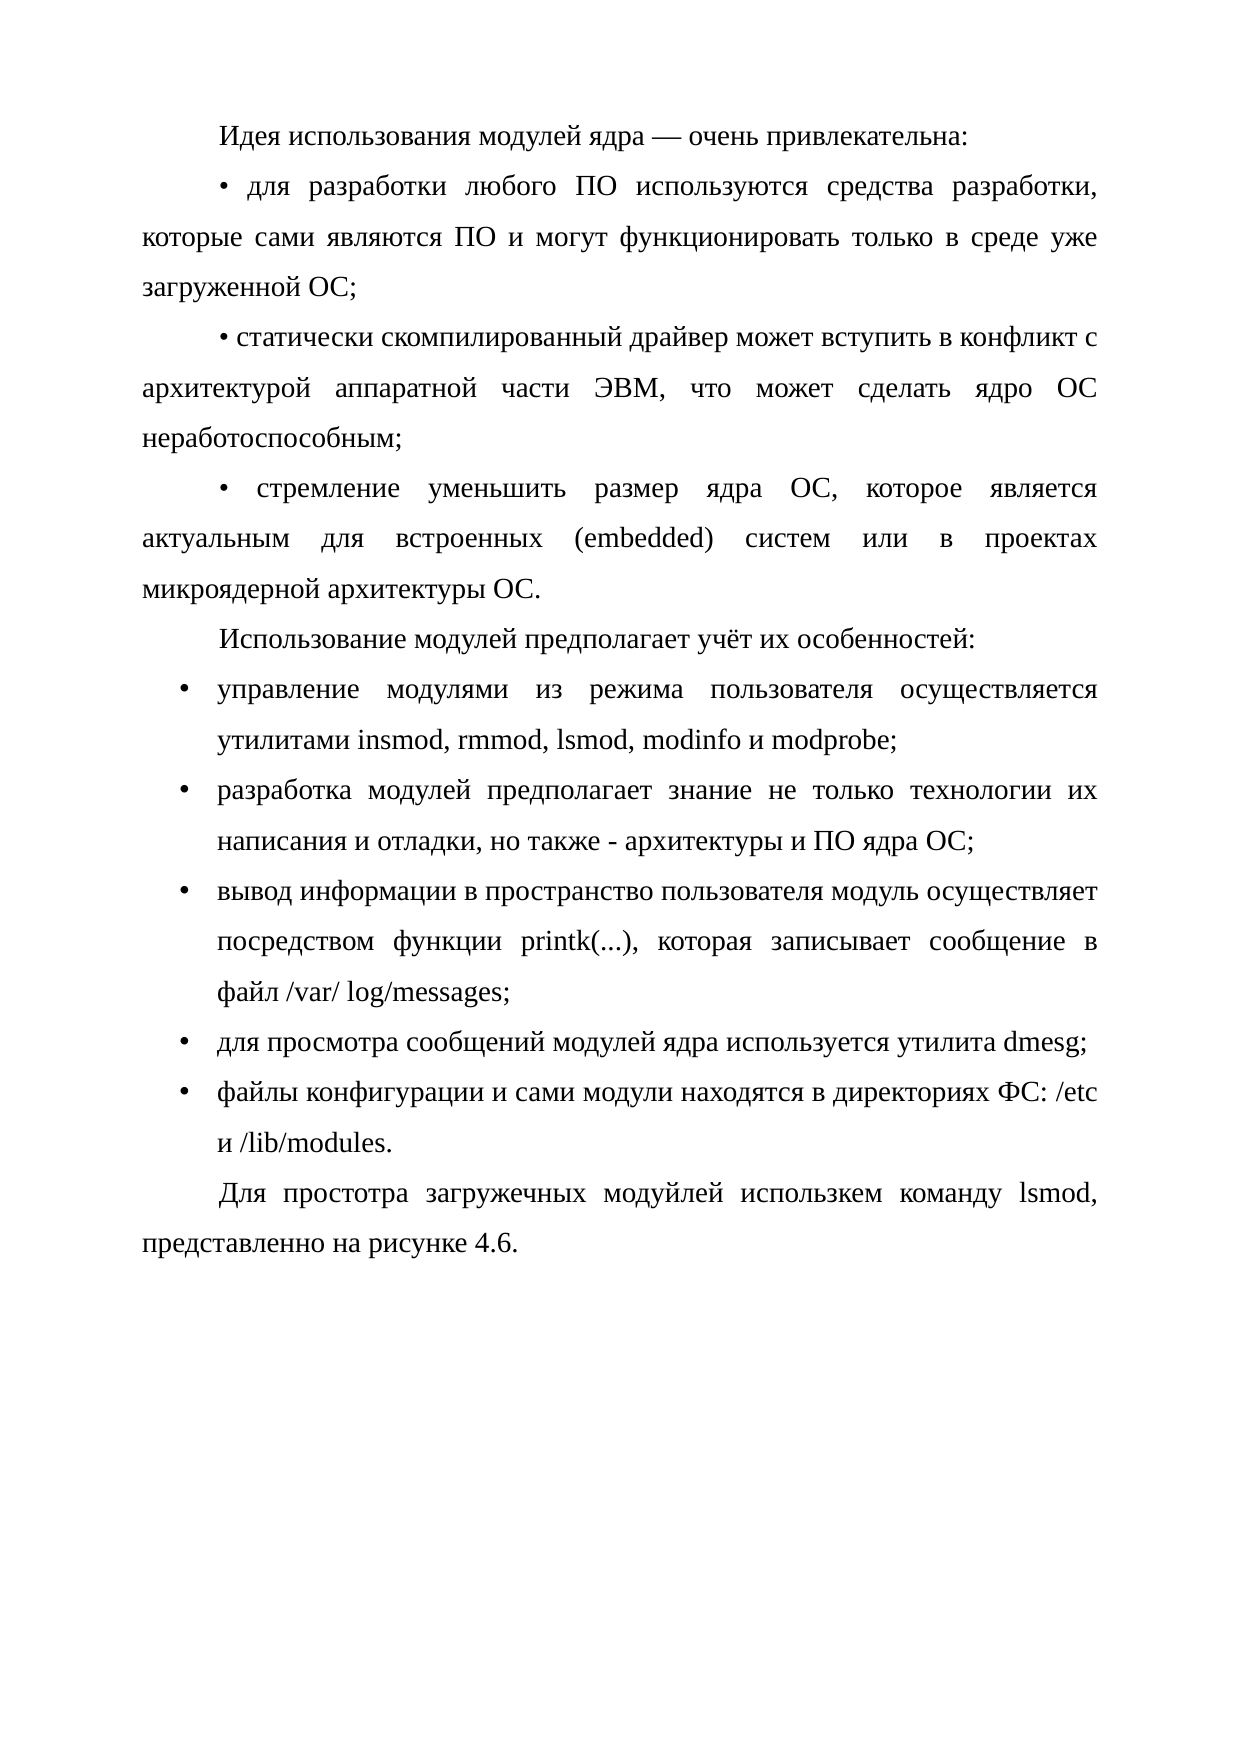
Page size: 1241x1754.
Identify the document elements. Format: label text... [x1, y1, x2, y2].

text • стремление уменьшить размер ядра ОС, которое является актуальным для встроенных (embedded) систем или в проектах микроядерной архитектуры ОС. [142, 470, 1098, 604]
list файлы конфигурации и сами модули находятся в директориях ФС: /etc и /lib/modules. [179, 1074, 1098, 1158]
list вывод информации в пространство пользователя модуль осуществляет посредством функции printk(...), которая записывает сообщение в файл /var/ log/messages; [179, 873, 1098, 1007]
list разработка модулей предполагает знание не только технологии их написания и отладки, но также - архитектуры и ПО ядра ОС; [179, 772, 1098, 856]
text Идея использования модулей ядра — очень привлекательна: [142, 118, 1098, 152]
text Для простотра загружечных модуйлей использкем команду lsmod, представленно на рисунке 4.6. [142, 1175, 1098, 1259]
text Использование модулей предполагает учёт их особенностей: [142, 621, 1098, 655]
text • статически скомпилированный драйвер может вступить в конфликт с архитектурой аппаратной части ЭВМ, что может сделать ядро ОС неработоспособным; [142, 319, 1098, 453]
list управление модулями из режима пользователя осуществляется утилитами insmod, rmmod, lsmod, modinfo и modprobe; [179, 672, 1098, 756]
list для просмотра сообщений модулей ядра используется утилита dmesg; [179, 1024, 1098, 1058]
text • для разработки любого ПО используются средства разработки, которые сами являются ПО и могут функционировать только в среде уже загруженной ОС; [142, 168, 1098, 303]
